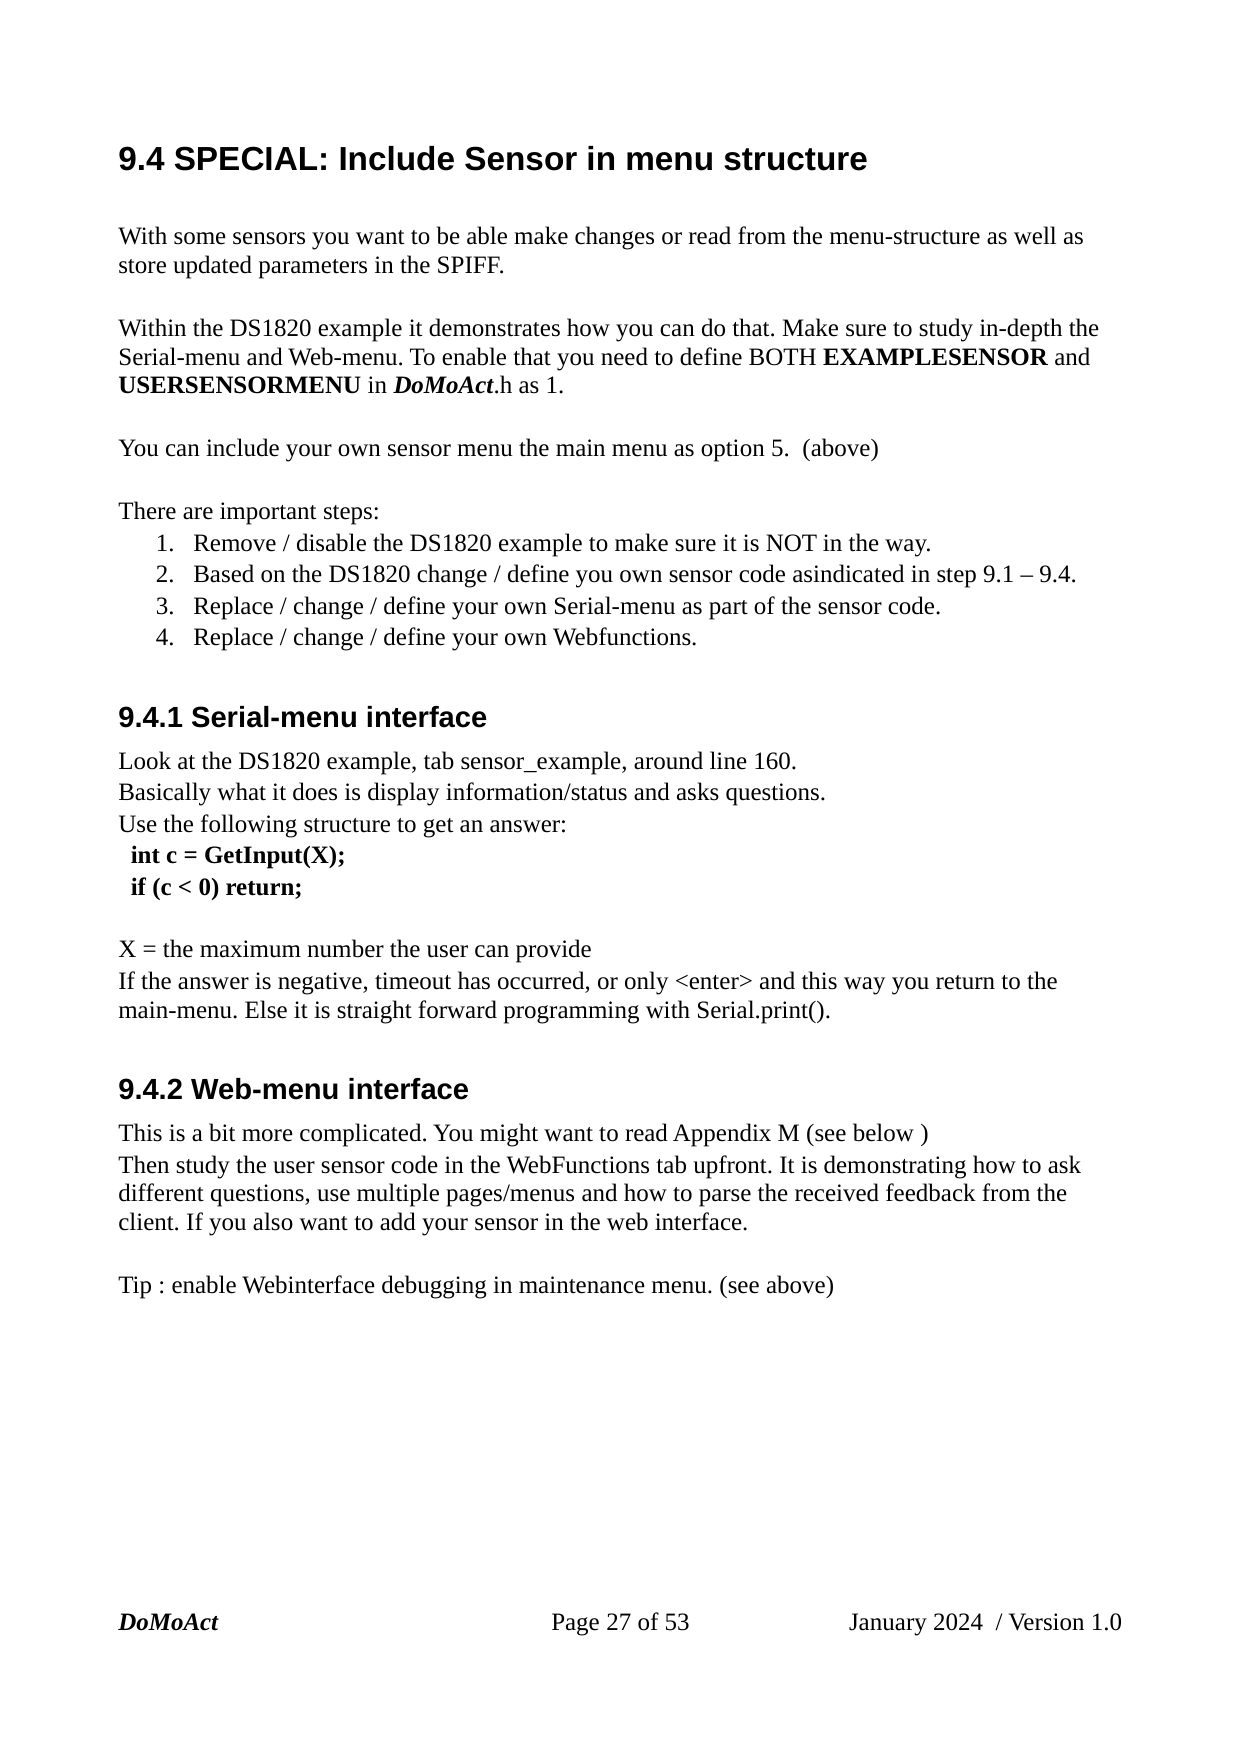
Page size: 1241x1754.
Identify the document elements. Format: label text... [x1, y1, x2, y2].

text Within the DS1820 example it demonstrates how you can do that. Make sure to study in-depth the Serial-menu and Web-menu. To enable that you need to define BOTH EXAMPLESENSOR and USERSENSORMENU in DoMoAct.h as 1. [118, 313, 1122, 399]
text X = the maximum number the user can provide [118, 934, 1122, 963]
text if (c < 0) return; [118, 872, 1122, 900]
subtitle 9.4.1 Serial-menu interface [118, 700, 1122, 733]
list Replace / change / define your own Serial-menu as part of the sensor code. [156, 591, 1122, 619]
text Then study the user sensor code in the WebFunctions tab upfront. It is demonstrating how to ask different questions, use multiple pages/menus and how to parse the received feedback from the client. If you also want to add your sensor in the web interface. [118, 1150, 1122, 1236]
subtitle 9.4 SPECIAL: Include Sensor in menu structure [118, 139, 1122, 177]
text Tip : enable Webinterface debugging in maintenance menu. (see above) [118, 1270, 1122, 1299]
subtitle 9.4.2 Web-menu interface [118, 1072, 1122, 1106]
text You can include your own sensor menu the main menu as option 5. (above) [118, 433, 1122, 462]
text Basically what it does is display information/status and asks questions. [118, 777, 1122, 806]
text int c = GetInput(X); [118, 840, 1122, 869]
text With some sensors you want to be able make changes or read from the menu-structure as well as store updated parameters in the SPIFF. [118, 221, 1122, 279]
text Use the following structure to get an answer: [118, 809, 1122, 837]
text There are important steps: [118, 496, 1122, 525]
text This is a bit more complicated. You might want to read Appendix M (see below ) [118, 1118, 1122, 1147]
list Based on the DS1820 change / define you own sensor code asindicated in step 9.1 – 9.4. [156, 559, 1122, 588]
text Look at the DS1820 example, tab sensor_example, around line 160. [118, 746, 1122, 774]
text If the answer is negative, timeout has occurred, or only <enter> and this way you return to the main-menu. Else it is straight forward programming with Serial.print(). [118, 966, 1122, 1023]
list Replace / change / define your own Webfunctions. [156, 622, 1122, 651]
list Remove / disable the DS1820 example to make sure it is NOT in the way. [156, 528, 1122, 557]
